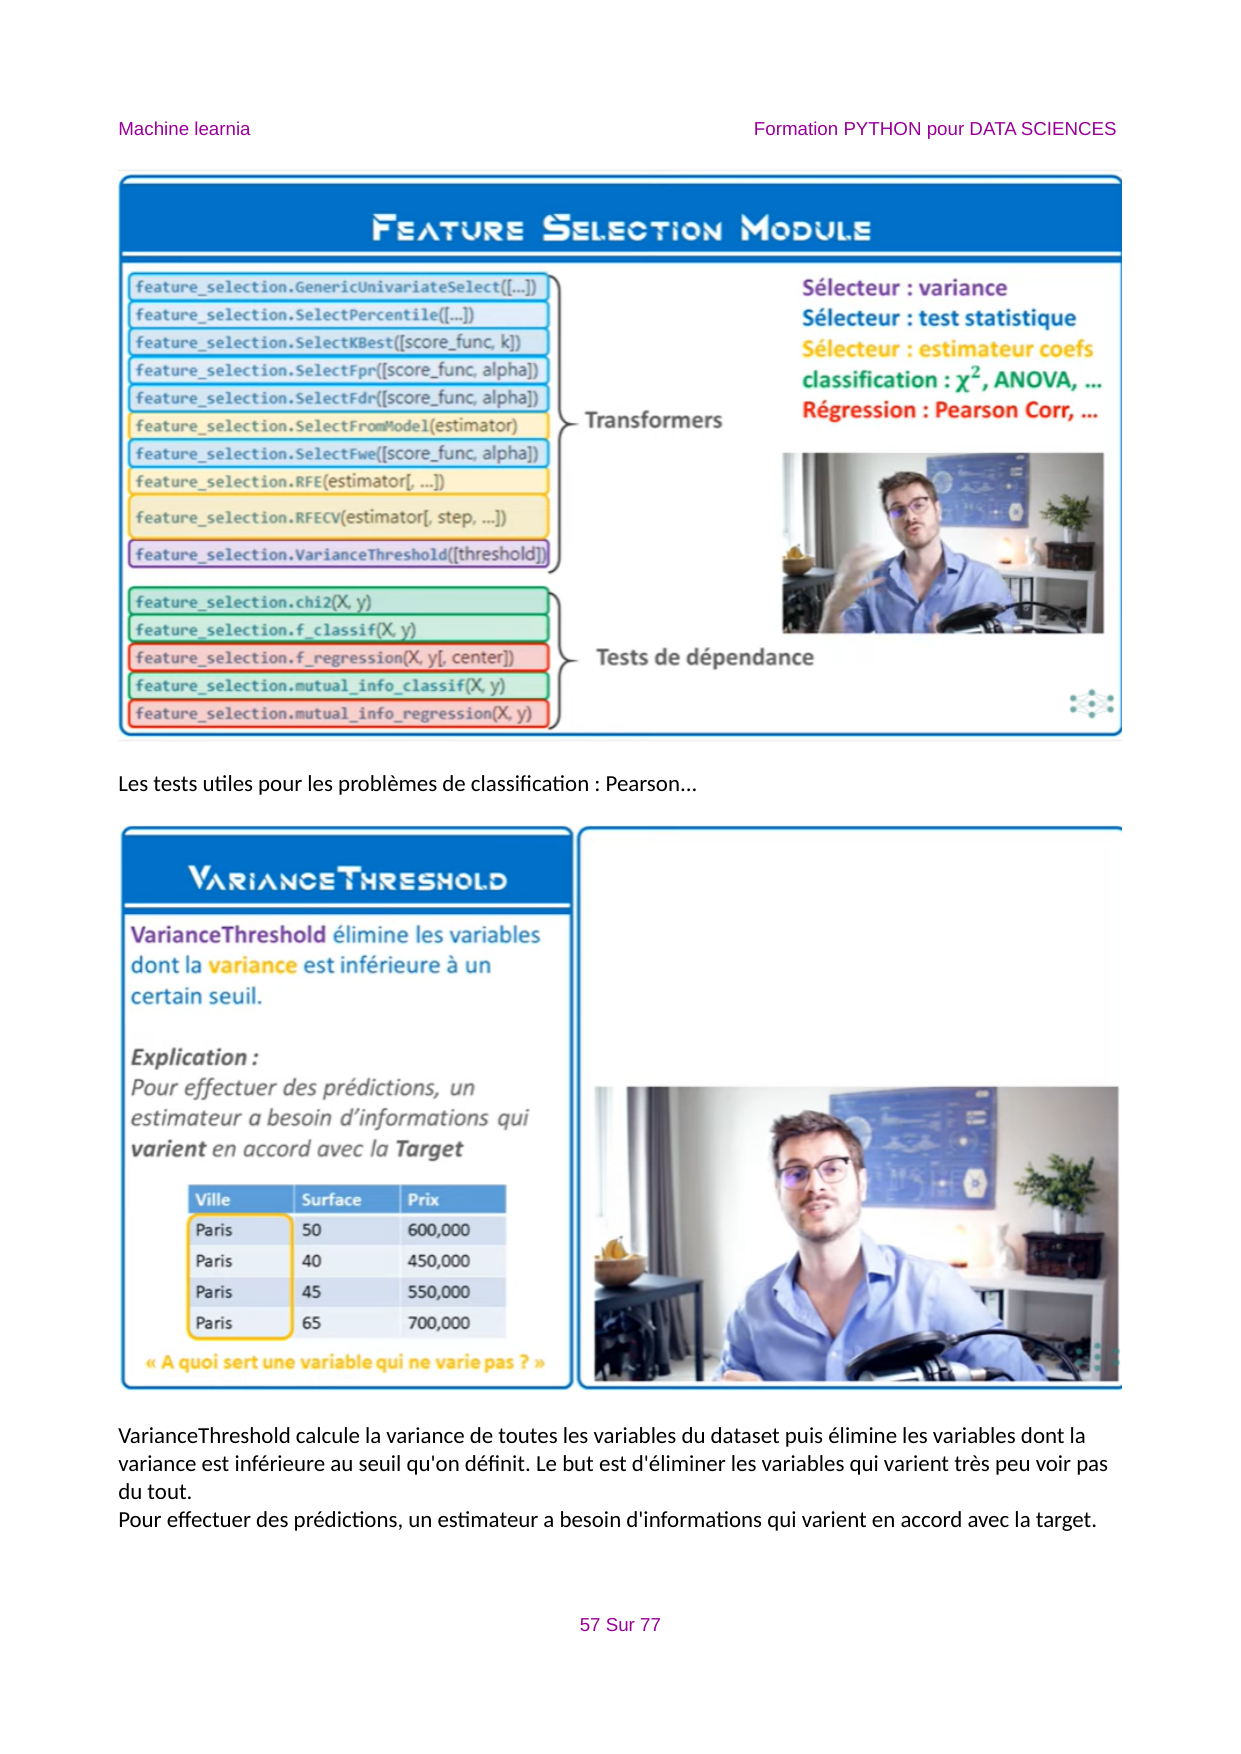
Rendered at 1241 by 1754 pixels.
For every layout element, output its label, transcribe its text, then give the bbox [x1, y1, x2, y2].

text Les tests utiles pour les problèmes de classification : Pearson... [118, 769, 1122, 797]
text VarianceThreshold calcule la variance de toutes les variables du dataset puis élimine les variables dont la variance est inférieure au seuil qu'on définit. Le but est d'éliminer les variables qui varient très peu voir pas du tout. [118, 1421, 1122, 1505]
text Pour effectuer des prédictions, un estimateur a besoin d'informations qui varient en accord avec la target. [118, 1505, 1122, 1533]
picture [118, 825, 1122, 1393]
picture [118, 169, 1122, 742]
